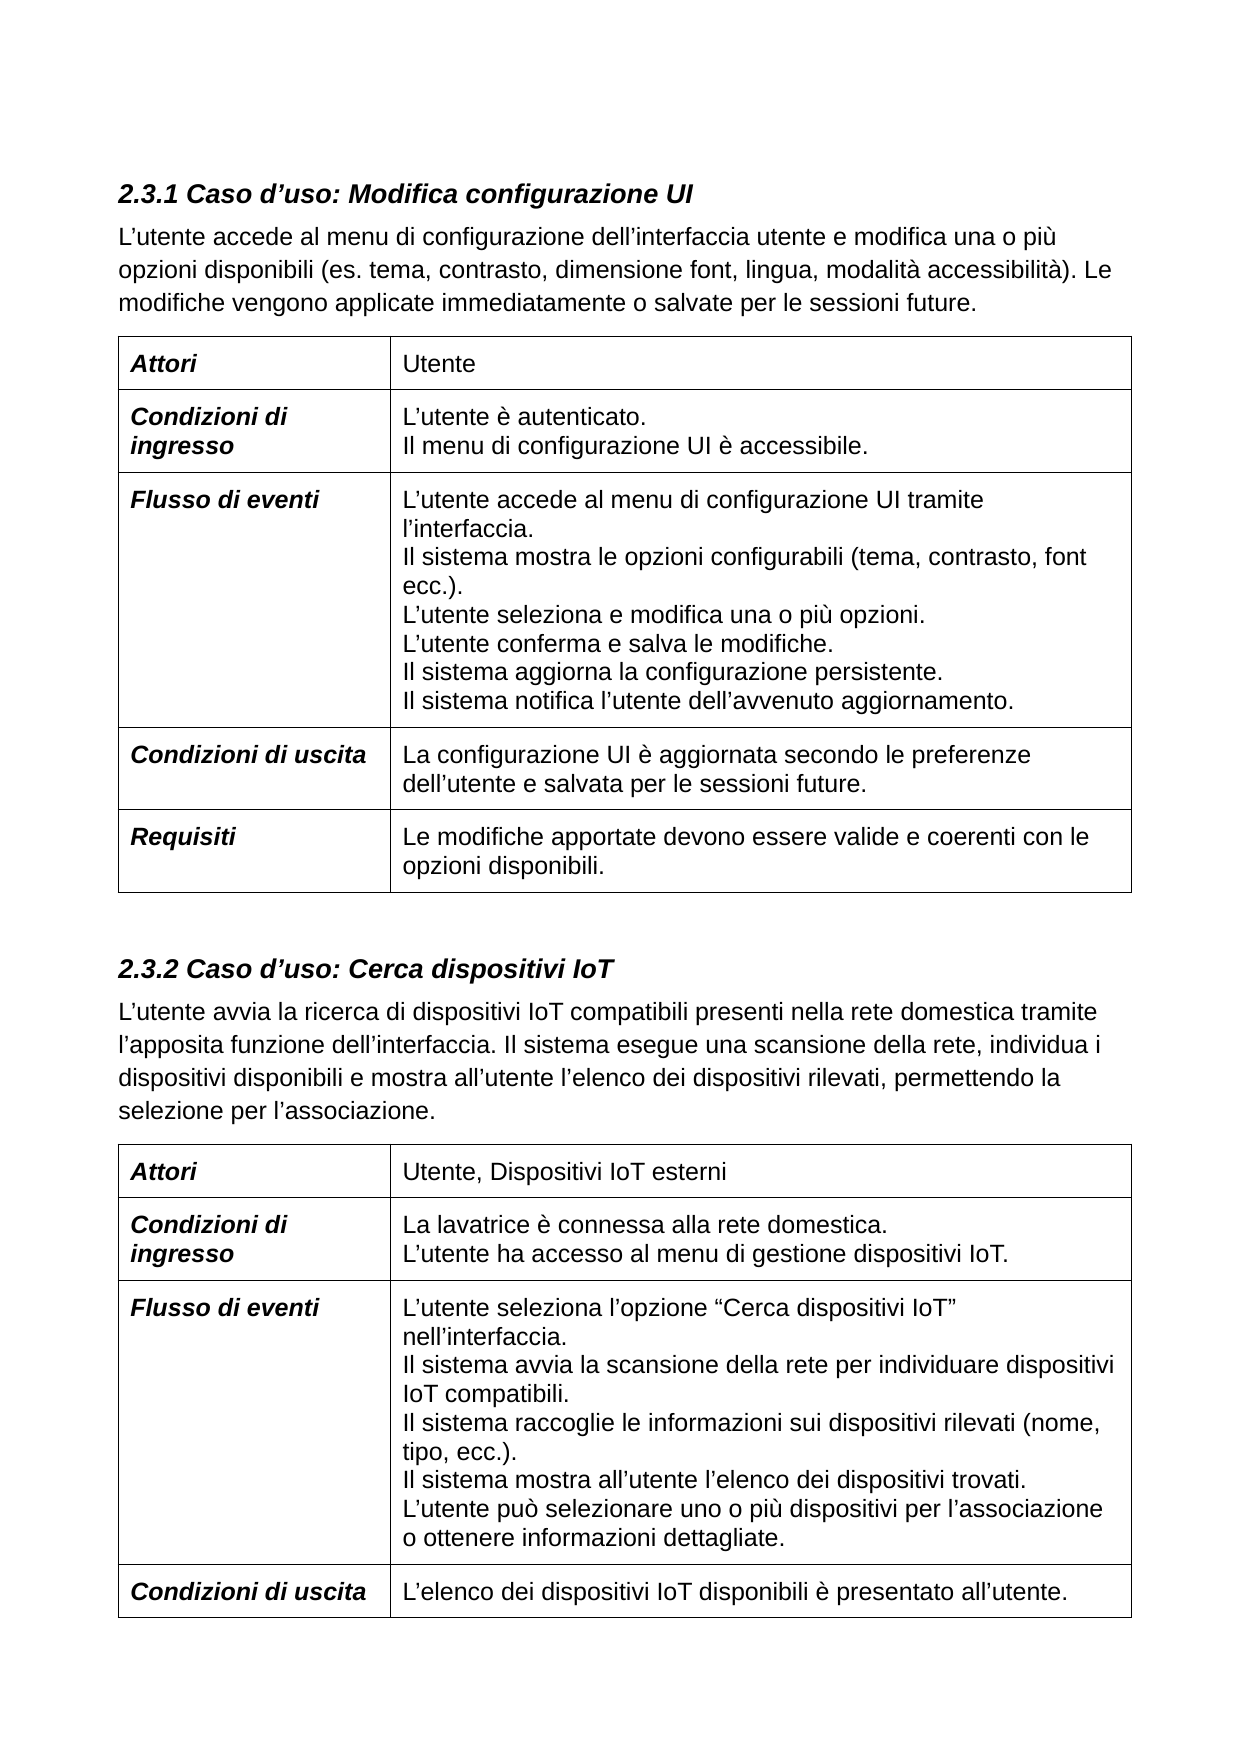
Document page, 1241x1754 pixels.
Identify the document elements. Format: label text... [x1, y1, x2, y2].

table_cell L’utente è autenticato. Il menu di configurazione UI è accessibile. [391, 390, 1131, 472]
table_header Attori [119, 1145, 390, 1197]
table_header Utente, Dispositivi IoT esterni [391, 1145, 1131, 1197]
table_cell La lavatrice è connessa alla rete domestica. L’utente ha accesso al menu di gestione dispositivi IoT. [391, 1198, 1131, 1280]
table_cell Requisiti [119, 810, 390, 892]
table_header Utente [391, 337, 1131, 389]
table_header Attori [119, 337, 390, 389]
table_cell Condizioni di uscita [119, 728, 390, 809]
table_cell Flusso di eventi [119, 473, 390, 727]
table_cell Condizioni di ingresso [119, 390, 390, 472]
table_cell L’utente seleziona l’opzione “Cerca dispositivi IoT” nell’interfaccia. Il sistema avvia la scansione della rete per individuare dispositivi IoT compatibili. Il sistema raccoglie le informazioni sui dispositivi rilevati (nome, tipo, ecc.). Il sistema mostra all’utente l’elenco dei dispositivi trovati. L’utente può selezionare uno o più dispositivi per l’associazione o ottenere informazioni dettagliate. [391, 1281, 1131, 1563]
table_cell La configurazione UI è aggiornata secondo le preferenze dell’utente e salvata per le sessioni future. [391, 728, 1131, 809]
table_cell Flusso di eventi [119, 1281, 390, 1563]
text L’utente avvia la ricerca di dispositivi IoT compatibili presenti nella rete domestica tramite l’apposita funzione dell’interfaccia. Il sistema esegue una scansione della rete, individua i dispositivi disponibili e mostra all’utente l’elenco dei dispositivi rilevati, permettendo la selezione per l’associazione. [118, 997, 1122, 1124]
text L’utente accede al menu di configurazione dell’interfaccia utente e modifica una o più opzioni disponibili (es. tema, contrasto, dimensione font, lingua, modalità accessibilità). Le modifiche vengono applicate immediatamente o salvate per le sessioni future. [118, 222, 1122, 317]
table_cell Condizioni di ingresso [119, 1198, 390, 1280]
table_cell L’elenco dei dispositivi IoT disponibili è presentato all’utente. [391, 1565, 1131, 1617]
table_cell Le modifiche apportate devono essere valide e coerenti con le opzioni disponibili. [391, 810, 1131, 892]
table_cell Condizioni di uscita [119, 1565, 390, 1617]
subtitle 2.3.2 Caso d’uso: Cerca dispositivi IoT [118, 953, 1122, 984]
subtitle 2.3.1 Caso d’uso: Modifica configurazione UI [118, 178, 1122, 209]
table_cell L’utente accede al menu di configurazione UI tramite l’interfaccia. Il sistema mostra le opzioni configurabili (tema, contrasto, font ecc.). L’utente seleziona e modifica una o più opzioni. L’utente conferma e salva le modifiche. Il sistema aggiorna la configurazione persistente. Il sistema notifica l’utente dell’avvenuto aggiornamento. [391, 473, 1131, 727]
